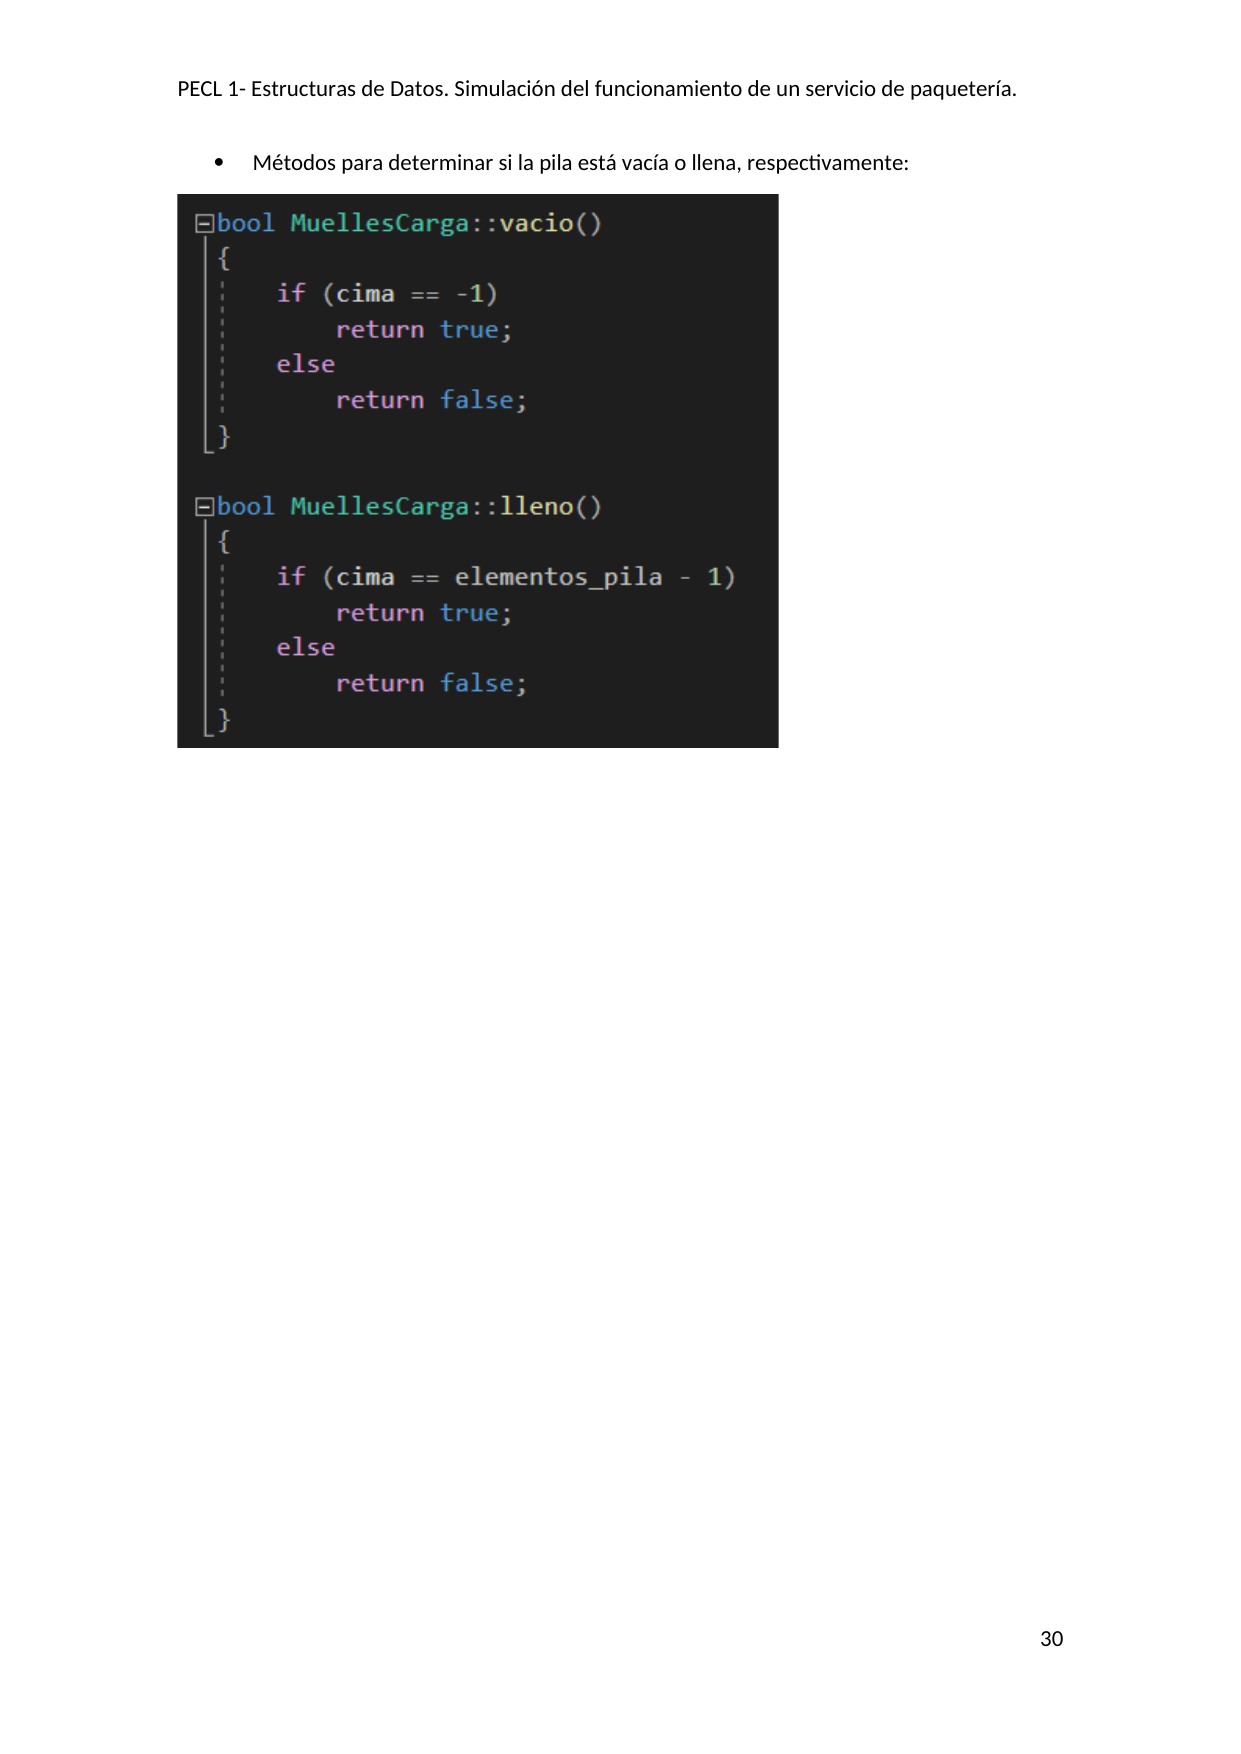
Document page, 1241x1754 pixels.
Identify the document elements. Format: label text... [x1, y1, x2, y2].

list Métodos para determinar si la pila está vacía o llena, respectivamente: [215, 148, 1063, 176]
picture [177, 194, 779, 748]
